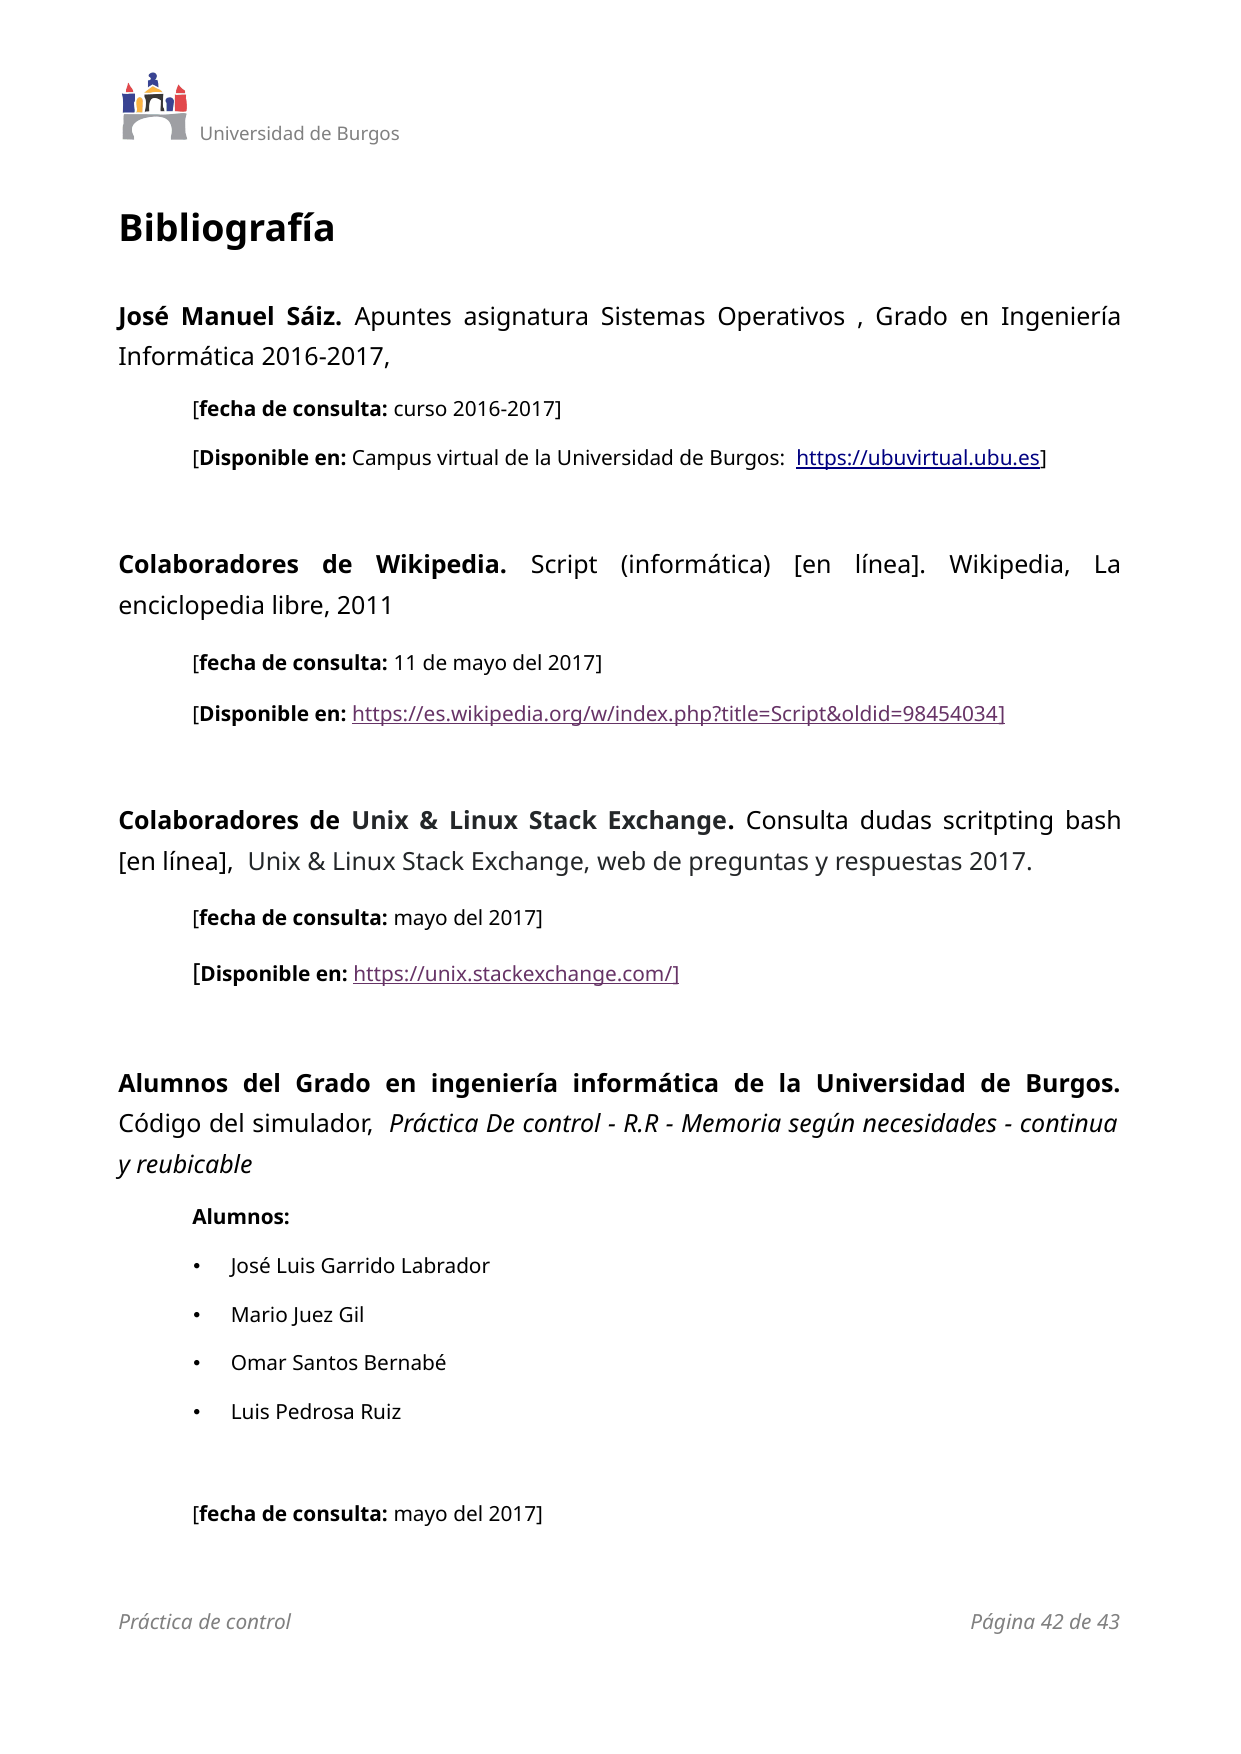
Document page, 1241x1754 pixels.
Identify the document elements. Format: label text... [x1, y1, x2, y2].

text [Disponible en: https://es.wikipedia.org/w/index.php?title=Script&oldid=98454034] [118, 699, 1122, 727]
text Alumnos del Grado en ingeniería informática de la Universidad de Burgos. Código del simulador, Práctica De control - R.R - Memoria según necesidades - continua y reubicable [118, 1065, 1122, 1181]
text [fecha de consulta: curso 2016-2017] [118, 394, 1122, 423]
text [fecha de consulta: mayo del 2017] [118, 1494, 1122, 1528]
text [fecha de consulta: mayo del 2017] [118, 899, 1122, 933]
text [Disponible en: Campus virtual de la Universidad de Burgos: https://ubuvirtual.ubu.es] [118, 443, 1122, 471]
list Omar Santos Bernabé [193, 1348, 1122, 1377]
text [Disponible en: https://unix.stackexchange.com/] [118, 954, 1122, 988]
text [fecha de consulta: 11 de mayo del 2017] [118, 643, 1122, 677]
text Colaboradores de Unix & Linux Stack Exchange. Consulta dudas scritpting bash [en línea], Unix & Linux Stack Exchange, web de preguntas y respuestas 2017. [118, 803, 1122, 878]
list Mario Juez Gil [193, 1300, 1122, 1328]
list Luis Pedrosa Ruiz [193, 1397, 1122, 1425]
subtitle Bibliografía [118, 201, 1122, 252]
text José Manuel Sáiz. Apuntes asignatura Sistemas Operativos , Grado en Ingeniería Informática 2016-2017, [118, 298, 1122, 373]
picture [117, 72, 189, 142]
text Colaboradores de Wikipedia. Script (informática) [en línea]. Wikipedia, La enciclopedia libre, 2011 [118, 547, 1122, 622]
text Alumnos: [118, 1202, 1122, 1231]
list José Luis Garrido Labrador [193, 1251, 1122, 1279]
